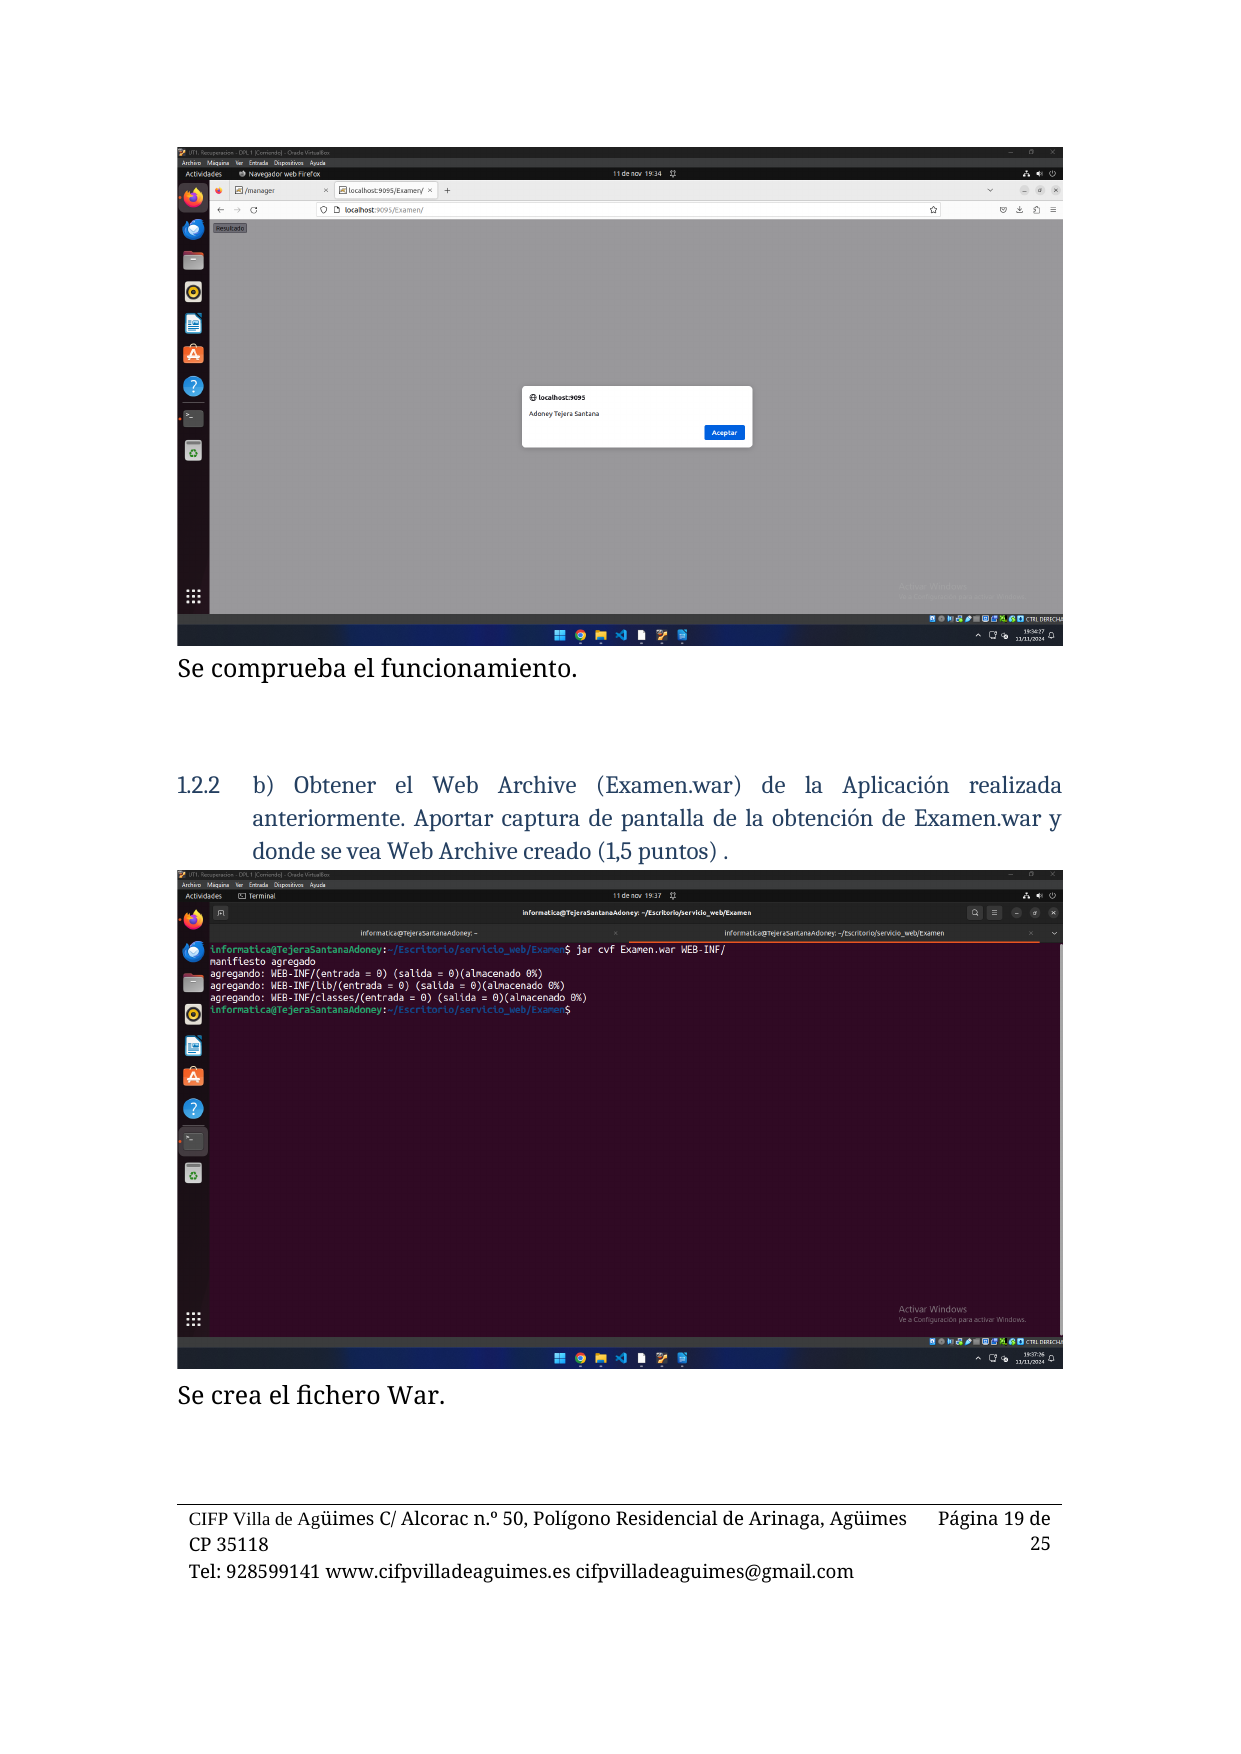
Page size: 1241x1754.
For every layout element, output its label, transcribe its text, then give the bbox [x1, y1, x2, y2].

picture [177, 870, 1063, 1369]
text Se crea el fichero War. [177, 1369, 1063, 1412]
picture [177, 147, 1063, 646]
subtitle b) Obtener el Web Archive (Examen.war) de la Aplicación realizada anteriormente. Aportar captura de pantalla de la obtención de Examen.war y donde se vea Web Archive creado (1,5 puntos) . [177, 771, 1063, 866]
text Se comprueba el funcionamiento. [177, 646, 1063, 685]
